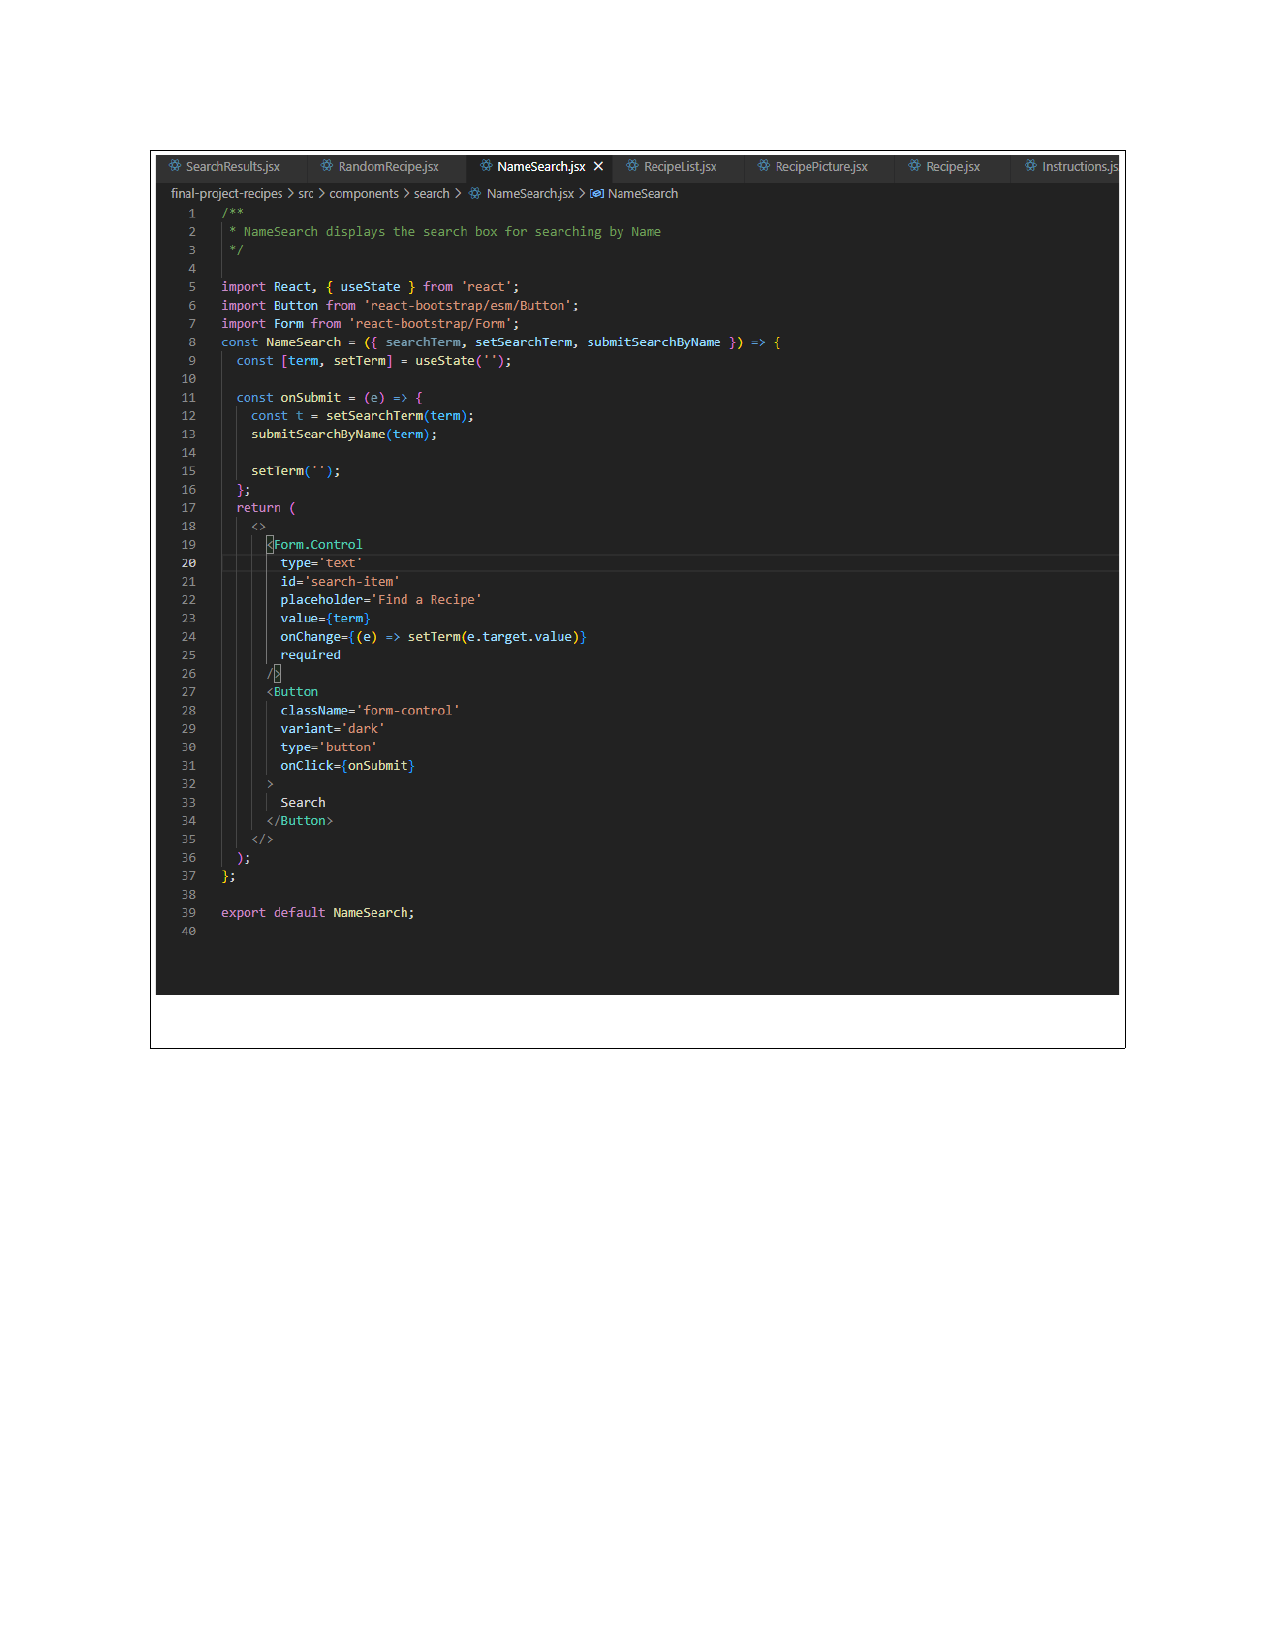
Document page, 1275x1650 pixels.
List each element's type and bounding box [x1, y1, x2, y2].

picture [155, 155, 1120, 995]
table_cell [151, 151, 1125, 994]
table_cell [151, 995, 1125, 1048]
